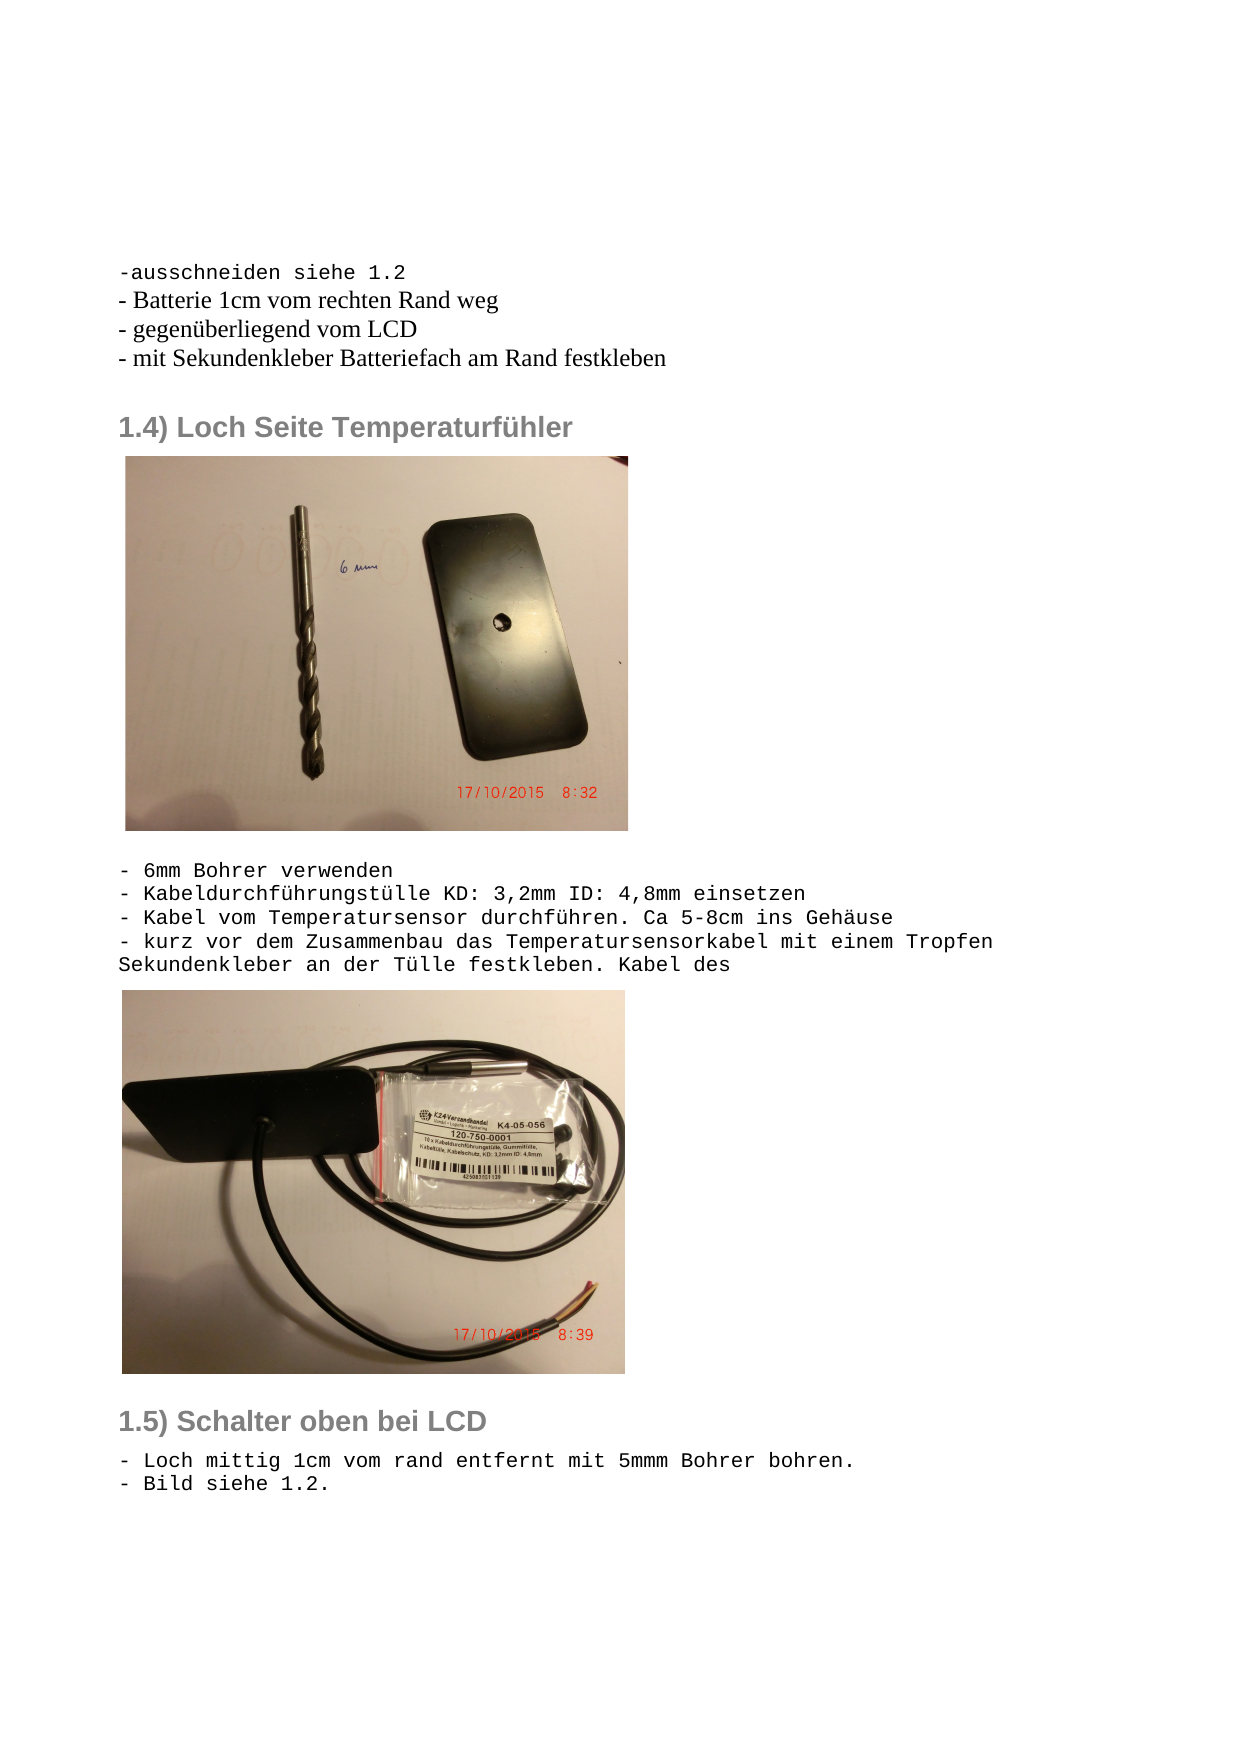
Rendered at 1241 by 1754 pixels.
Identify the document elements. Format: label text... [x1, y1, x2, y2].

subtitle 1.5) Schalter oben bei LCD [118, 1404, 1122, 1437]
picture [125, 456, 629, 831]
text - Loch mittig 1cm vom rand entfernt mit 5mmm Bohrer bohren. [118, 1450, 1122, 1473]
text - Kabeldurchführungstülle KD: 3,2mm ID: 4,8mm einsetzen [118, 883, 1122, 907]
picture [122, 990, 625, 1374]
text - Bild siehe 1.2. [118, 1473, 1122, 1497]
text -ausschneiden siehe 1.2 [118, 262, 1122, 286]
text - Kabel vom Temperatursensor durchführen. Ca 5-8cm ins Gehäuse [118, 907, 1122, 931]
text - 6mm Bohrer verwenden [118, 860, 1122, 883]
text - Batterie 1cm vom rechten Rand weg [118, 286, 1122, 314]
text - gegenüberliegend vom LCD [118, 314, 1122, 343]
text - mit Sekundenkleber Batteriefach am Rand festkleben [118, 343, 1122, 372]
text - kurz vor dem Zusammenbau das Temperatursensorkabel mit einem Tropfen Sekundenkleber an der Tülle festkleben. Kabel des [118, 931, 1122, 978]
subtitle 1.4) Loch Seite Temperaturfühler [118, 410, 1122, 443]
